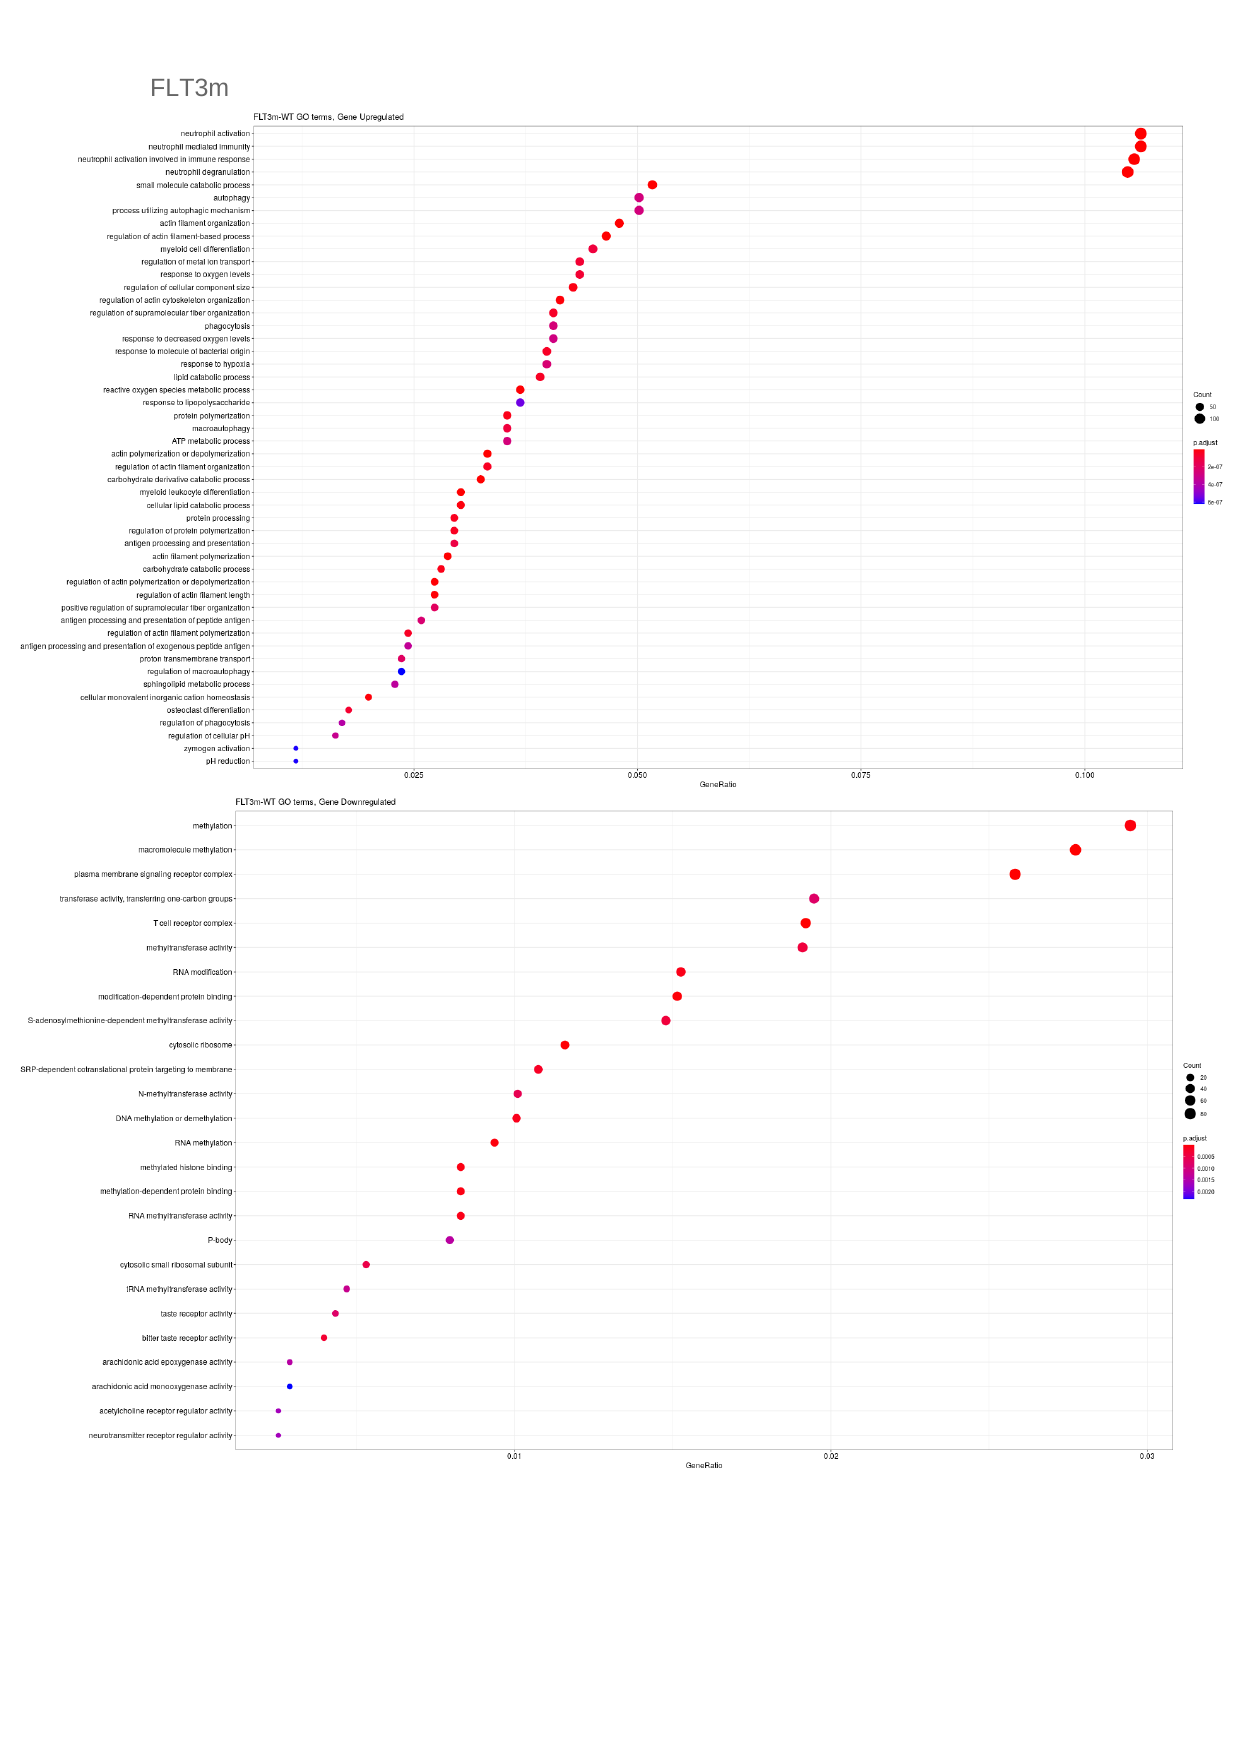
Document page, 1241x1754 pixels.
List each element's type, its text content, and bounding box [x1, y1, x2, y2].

subtitle FLT3m [150, 73, 1090, 102]
picture [17, 110, 1228, 792]
picture [17, 795, 1221, 1473]
